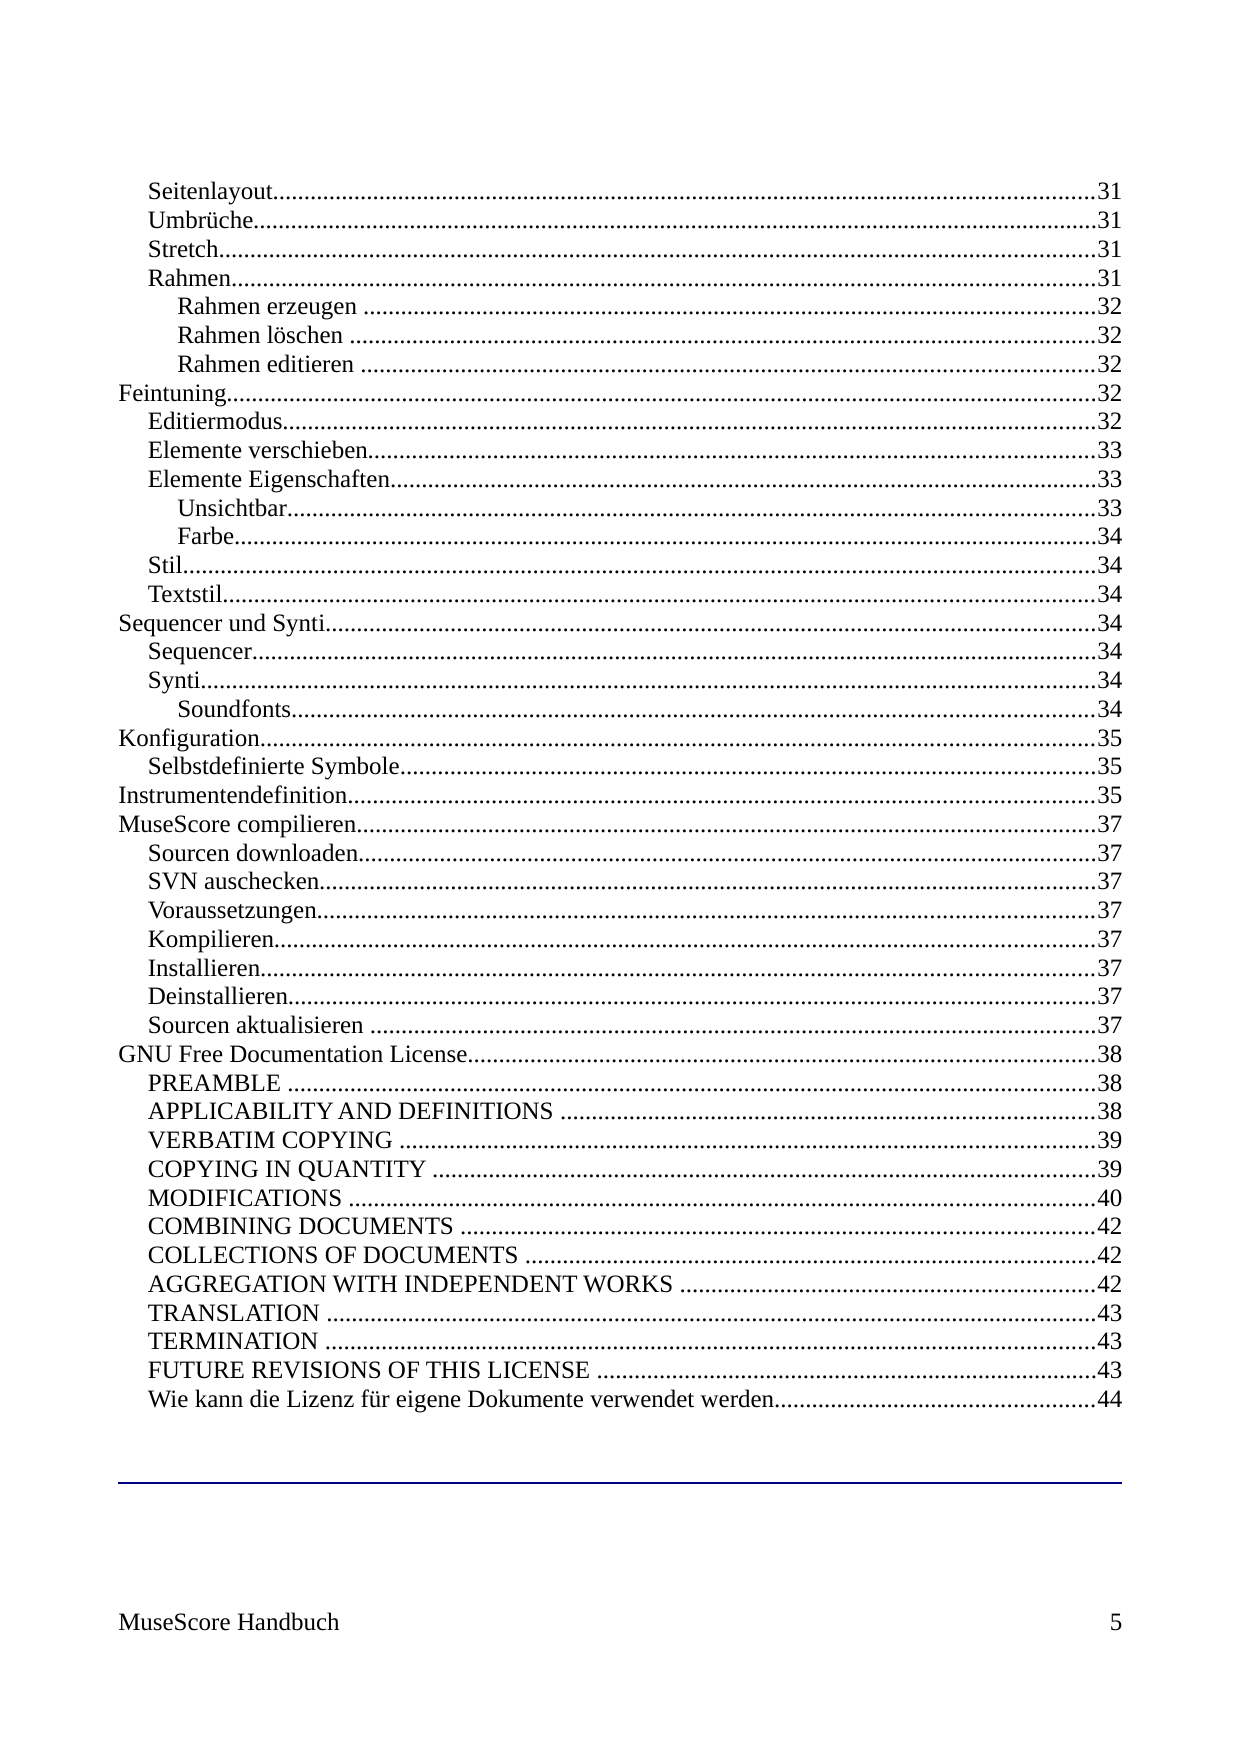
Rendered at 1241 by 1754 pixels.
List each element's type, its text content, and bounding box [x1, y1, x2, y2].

text VERBATIM COPYING 39 [148, 1125, 1122, 1154]
text Selbstdefinierte Symbole 35 [148, 751, 1122, 780]
text Soundfonts 34 [177, 694, 1122, 723]
text Wie kann die Lizenz für eigene Dokumente verwendet werden 44 [148, 1384, 1122, 1413]
text Sourcen aktualisieren 37 [148, 1010, 1122, 1039]
text Textstil 34 [148, 579, 1122, 608]
text Unsichtbar 33 [177, 493, 1122, 521]
text Elemente verschieben 33 [148, 435, 1122, 464]
text Umbrüche 31 [148, 205, 1122, 234]
text SVN auschecken 37 [148, 866, 1122, 895]
text COLLECTIONS OF DOCUMENTS 42 [148, 1240, 1122, 1269]
text TERMINATION 43 [148, 1326, 1122, 1355]
text MuseScore compilieren 37 [118, 809, 1122, 838]
text AGGREGATION WITH INDEPENDENT WORKS 42 [148, 1269, 1122, 1298]
text MODIFICATIONS 40 [148, 1183, 1122, 1211]
text Konfiguration 35 [118, 723, 1122, 751]
text TRANSLATION 43 [148, 1298, 1122, 1326]
text Sequencer und Synti 34 [118, 608, 1122, 636]
text Sequencer 34 [148, 636, 1122, 665]
text Rahmen editieren 32 [177, 349, 1122, 378]
text Editiermodus 32 [148, 406, 1122, 435]
text Rahmen erzeugen 32 [177, 291, 1122, 320]
text PREAMBLE 38 [148, 1068, 1122, 1096]
text Farbe 34 [177, 521, 1122, 550]
text Stretch 31 [148, 234, 1122, 263]
text Sourcen downloaden 37 [148, 838, 1122, 866]
text Elemente Eigenschaften 33 [148, 464, 1122, 493]
text Rahmen 31 [148, 263, 1122, 291]
text Deinstallieren 37 [148, 981, 1122, 1010]
text Feintuning 32 [118, 378, 1122, 406]
text Stil 34 [148, 550, 1122, 579]
text GNU Free Documentation License 38 [118, 1039, 1122, 1068]
text COPYING IN QUANTITY 39 [148, 1154, 1122, 1183]
text APPLICABILITY AND DEFINITIONS 38 [148, 1096, 1122, 1125]
text Seitenlayout 31 [148, 176, 1122, 205]
text Rahmen löschen 32 [177, 320, 1122, 349]
text Kompilieren 37 [148, 924, 1122, 953]
text FUTURE REVISIONS OF THIS LICENSE 43 [148, 1355, 1122, 1384]
text Installieren 37 [148, 953, 1122, 981]
text Instrumentendefinition 35 [118, 780, 1122, 809]
text COMBINING DOCUMENTS 42 [148, 1211, 1122, 1240]
text Voraussetzungen 37 [148, 895, 1122, 924]
text Synti 34 [148, 665, 1122, 694]
